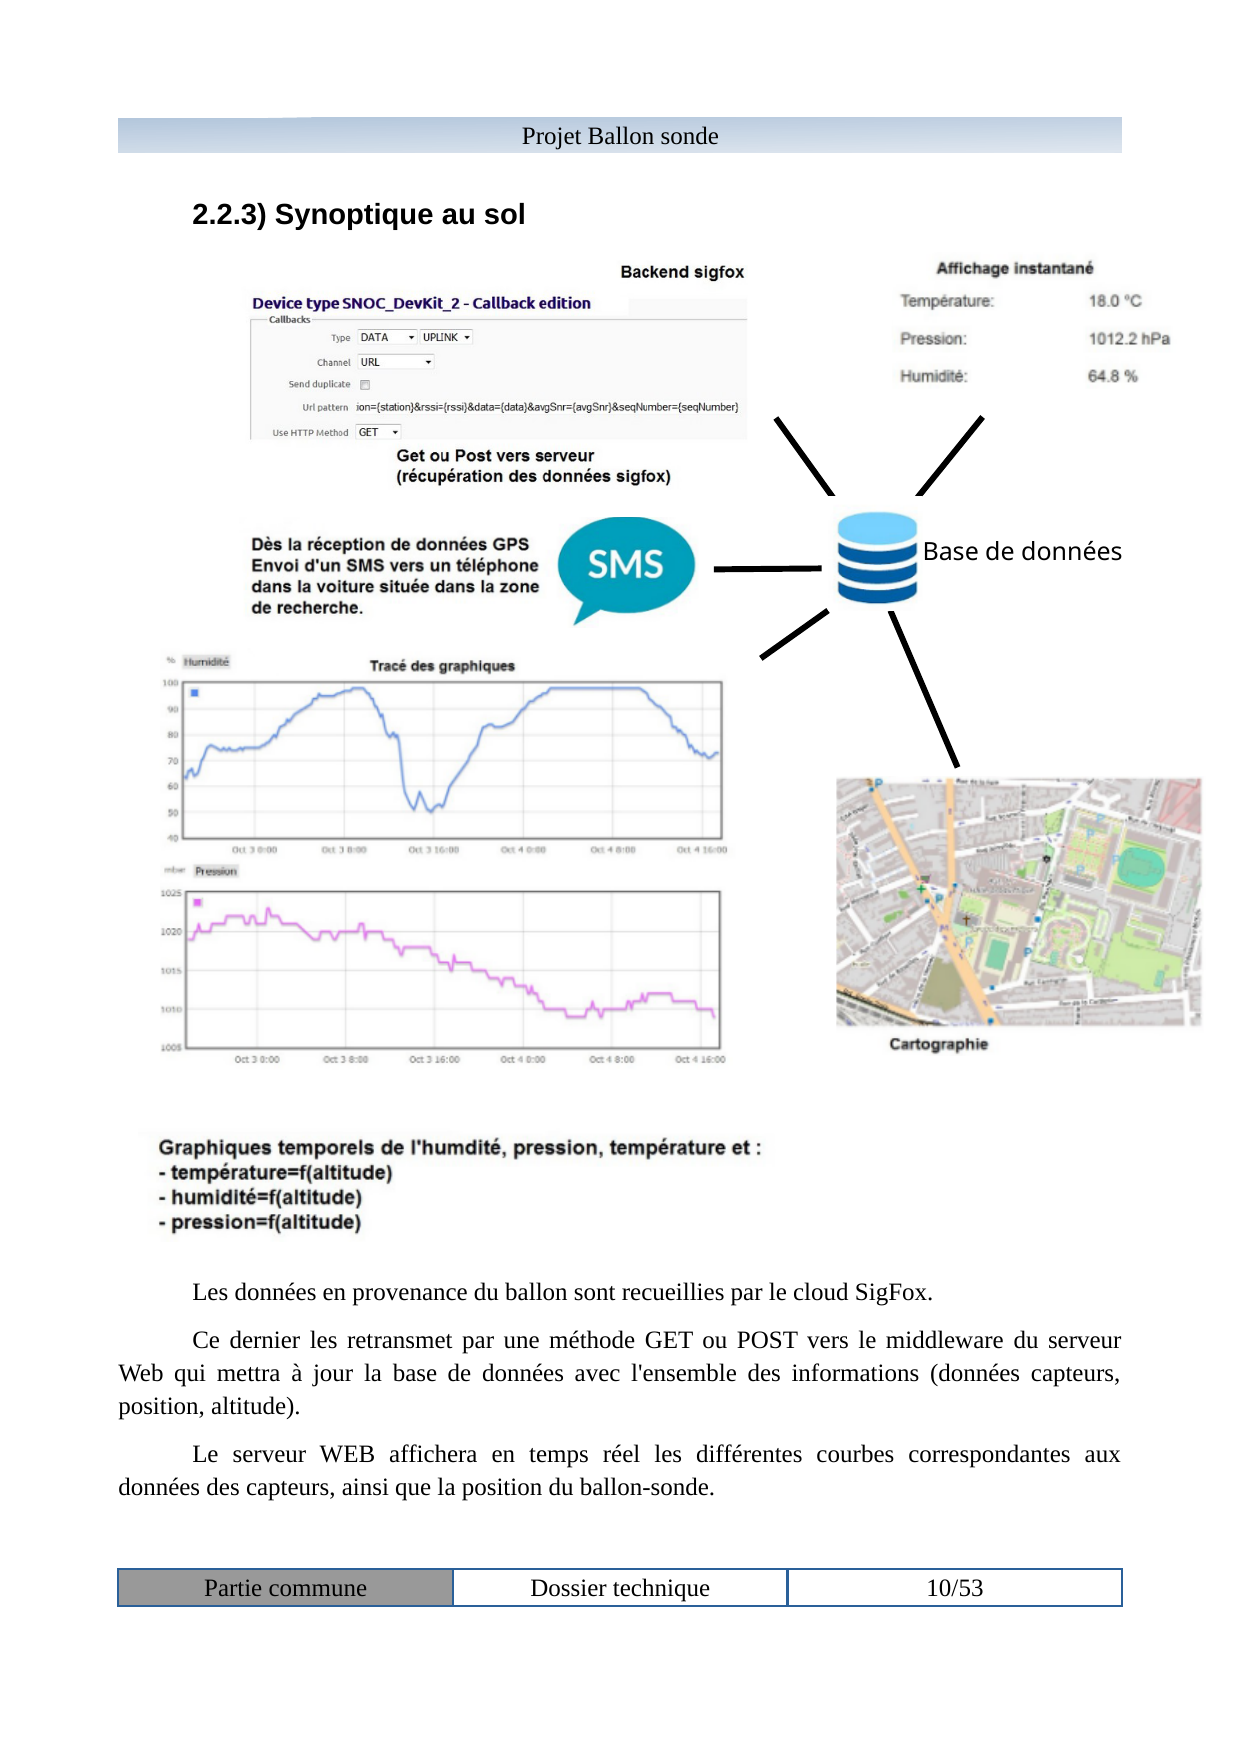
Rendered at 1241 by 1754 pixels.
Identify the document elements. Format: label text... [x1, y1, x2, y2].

picture [836, 776, 1207, 1056]
text Les données en provenance du ballon sont recueillies par le cloud SigFox. [118, 1275, 1122, 1306]
picture [828, 496, 923, 611]
picture [239, 517, 699, 628]
picture [159, 648, 748, 1070]
picture [891, 252, 1183, 404]
text Le serveur WEB affichera en temps réel les différentes courbes correspondantes aux données des capteurs, ainsi que la position du ballon-sonde. [118, 1439, 1122, 1501]
picture [138, 1122, 776, 1242]
picture [237, 260, 748, 490]
text Ce dernier les retransmet par une méthode GET ou POST vers le middleware du serveur Web qui mettra à jour la base de données avec l'ensemble des informations (données capteurs, position, altitude). [118, 1325, 1122, 1420]
subtitle 2.2.3) Synoptique au sol [118, 197, 1122, 230]
